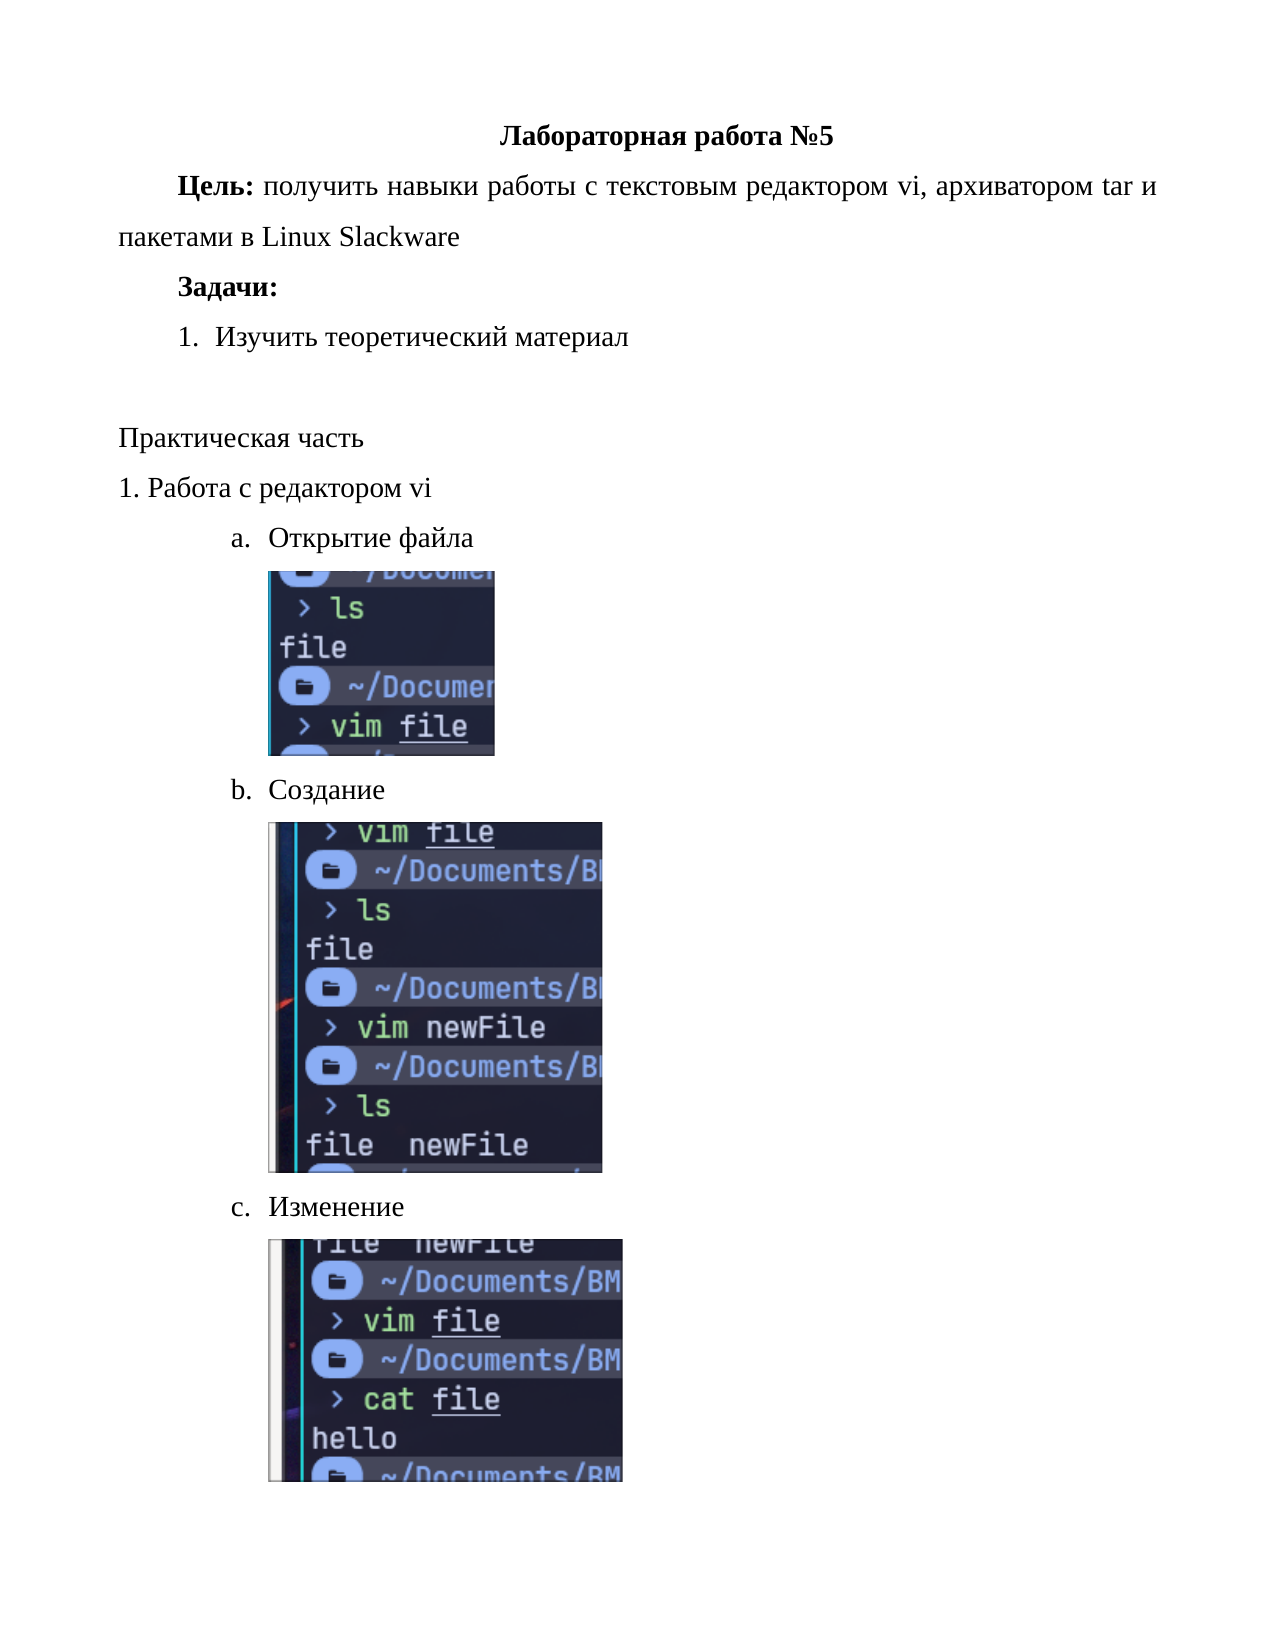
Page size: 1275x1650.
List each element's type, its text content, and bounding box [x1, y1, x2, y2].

text Задачи: [118, 269, 1157, 303]
list Изучить теоретический материал [177, 319, 1157, 353]
text Цель: получить навыки работы с текстовым редактором vi, архиватором tar и пакетами в Linux Slackware [118, 168, 1157, 252]
picture [268, 571, 495, 756]
list Открытие файла [231, 521, 1157, 554]
list Создание [231, 772, 1157, 806]
picture [268, 1239, 623, 1482]
list 1. Работа с редактором vi [118, 470, 1157, 504]
list Практическая часть [118, 420, 1157, 453]
list Изменение [231, 1189, 1157, 1223]
picture [268, 822, 603, 1173]
text Лабораторная работа №5 [118, 118, 1157, 152]
